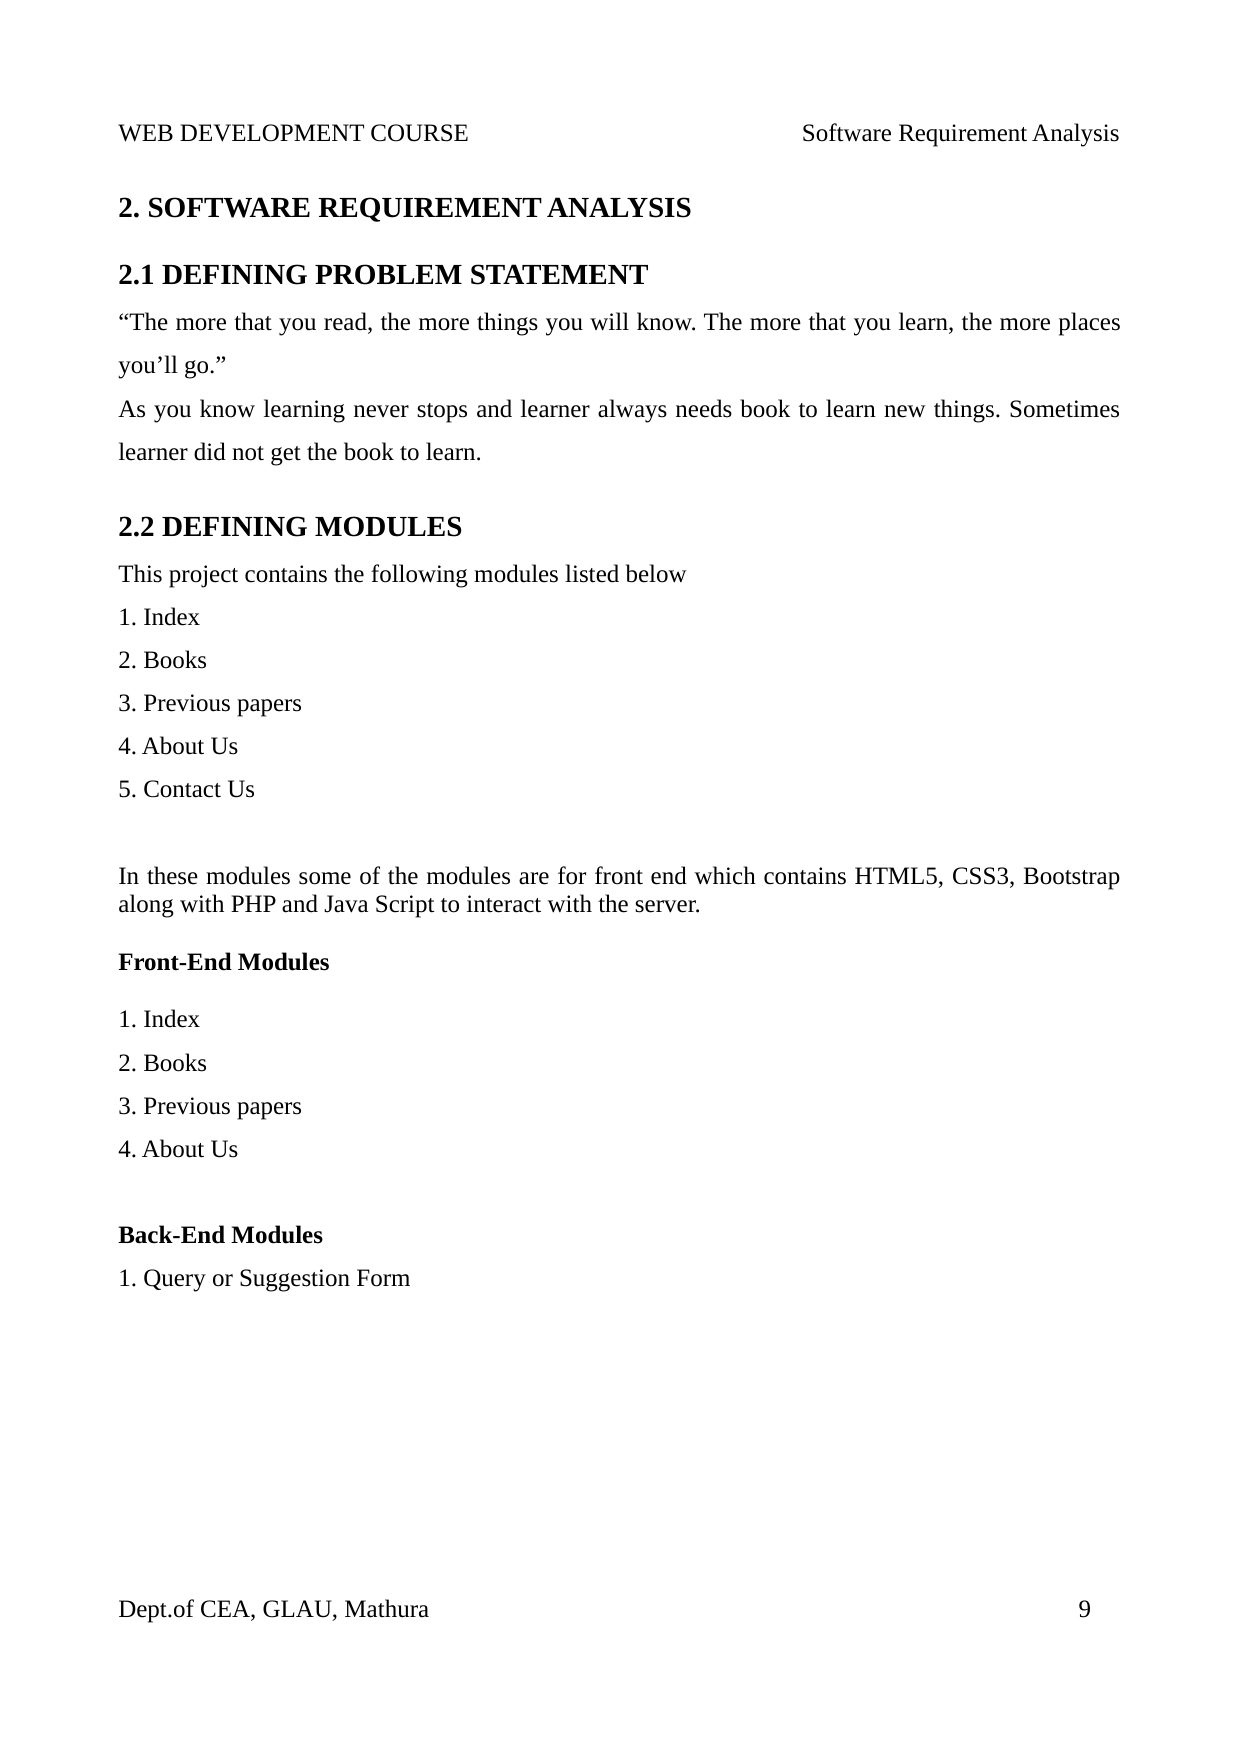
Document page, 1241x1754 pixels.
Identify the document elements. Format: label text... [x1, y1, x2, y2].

text 2. SOFTWARE REQUIREMENT ANALYSIS [118, 190, 1122, 223]
text 3. Previous papers [118, 688, 1122, 717]
text “The more that you read, the more things you will know. The more that you learn, the more places you’ll go.” [118, 307, 1122, 379]
text 2.2 DEFINING MODULES [118, 509, 1122, 542]
text 4. About Us [118, 1134, 1122, 1163]
text As you know learning never stops and learner always needs book to learn new things. Sometimes learner did not get the book to learn. [118, 394, 1122, 466]
text 1. Query or Suggestion Form [118, 1263, 1122, 1292]
text This project contains the following modules listed below [118, 559, 1122, 588]
text WEB DEVELOPMENT COURSE Software Requirement Analysis [118, 118, 1122, 147]
text 5. Contact Us [118, 774, 1122, 803]
text 2.1 DEFINING PROBLEM STATEMENT [118, 257, 1122, 291]
text Front-End Modules [118, 947, 1122, 976]
text 1. Index [118, 602, 1122, 631]
text In these modules some of the modules are for front end which contains HTML5, CSS3, Bootstrap along with PHP and Java Script to interact with the server. [118, 861, 1122, 918]
text Dept.of CEA, GLAU, Mathura 9 [118, 1594, 1122, 1623]
text 1. Index [118, 1004, 1122, 1033]
text Back-End Modules [118, 1220, 1122, 1249]
text 2. Books [118, 645, 1122, 674]
text 4. About Us [118, 731, 1122, 760]
text 3. Previous papers [118, 1091, 1122, 1119]
text 2. Books [118, 1048, 1122, 1076]
